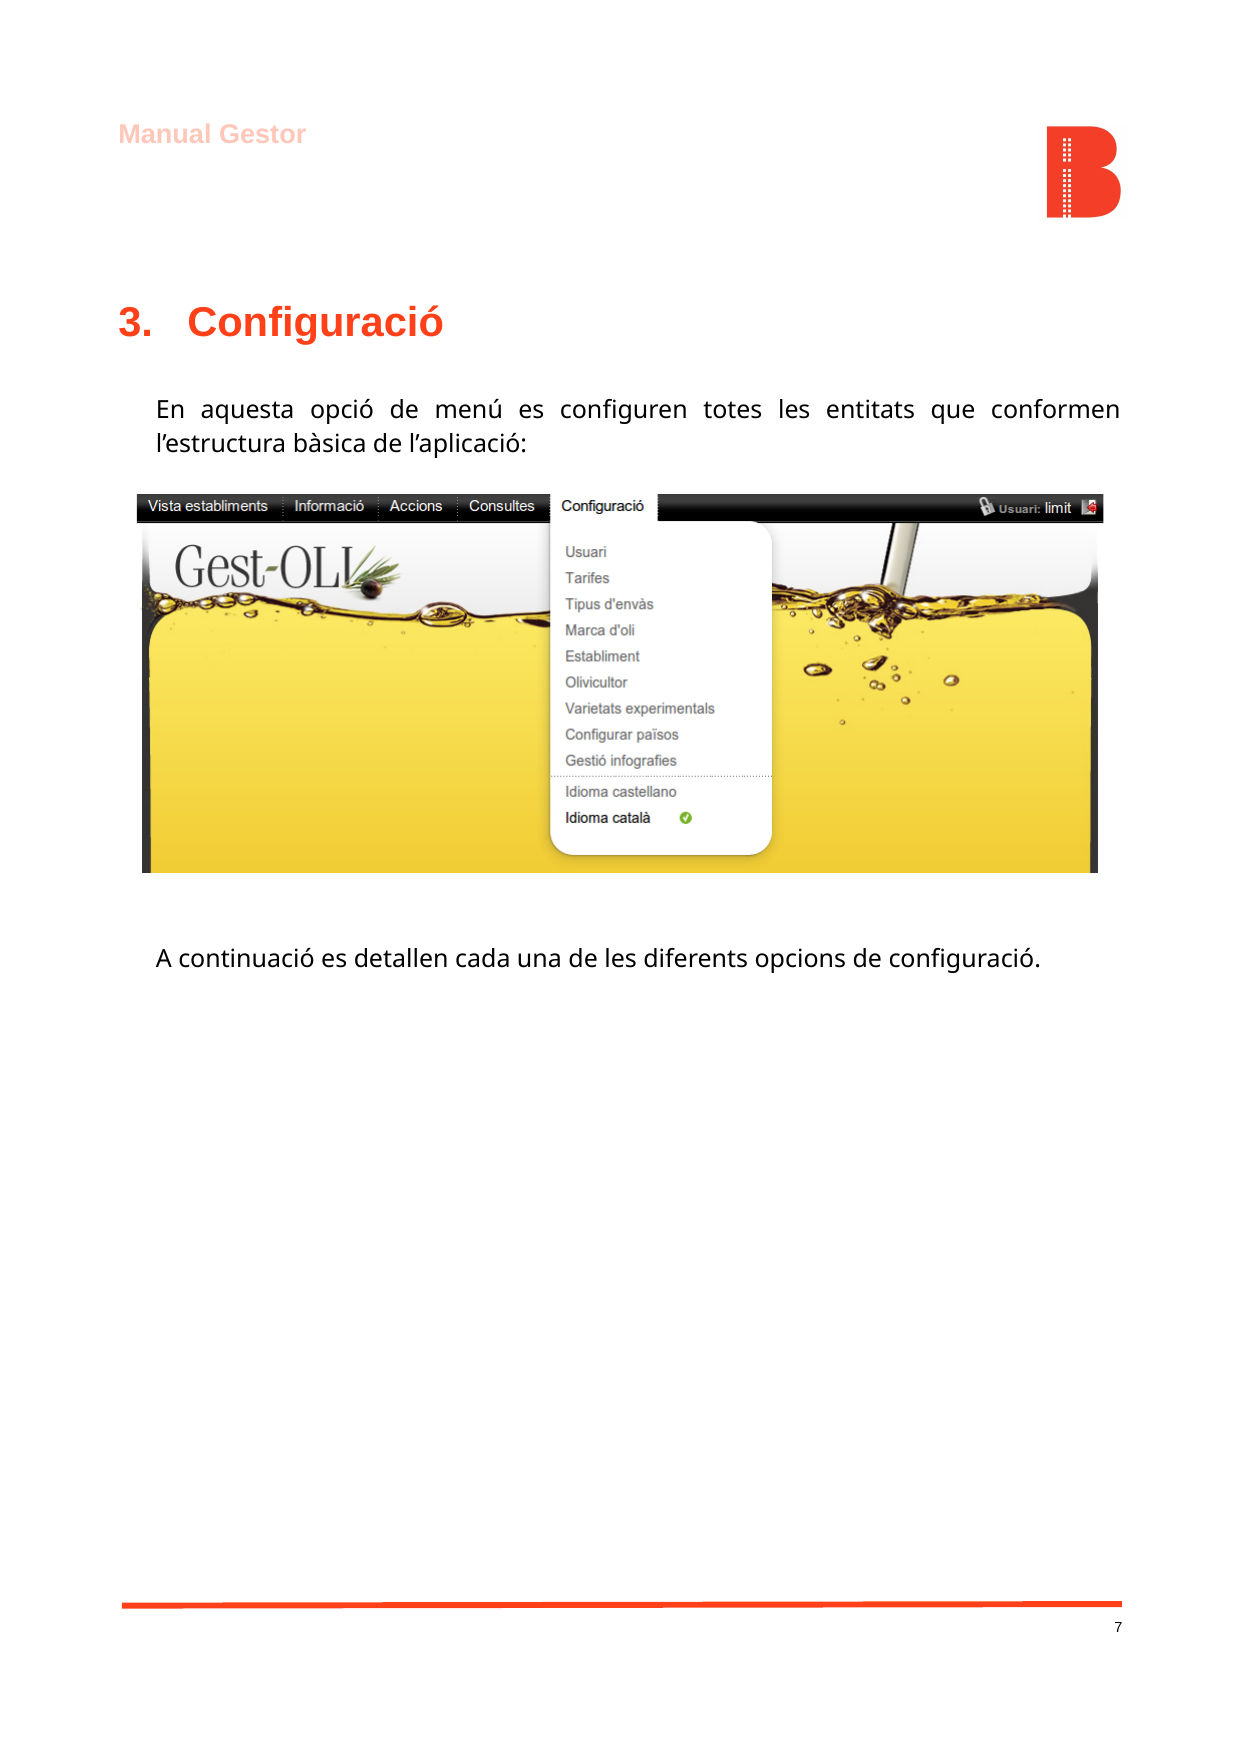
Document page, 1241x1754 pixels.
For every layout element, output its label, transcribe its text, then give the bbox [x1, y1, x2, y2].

picture [136, 494, 1104, 873]
text A continuació es detallen cada una de les diferents opcions de configuració. [156, 941, 1122, 975]
text En aquesta opció de menú es configuren totes les entitats que conformen l’estructura bàsica de l’aplicació: [156, 392, 1122, 460]
subtitle Configuració [118, 298, 1122, 346]
picture [1036, 124, 1130, 221]
